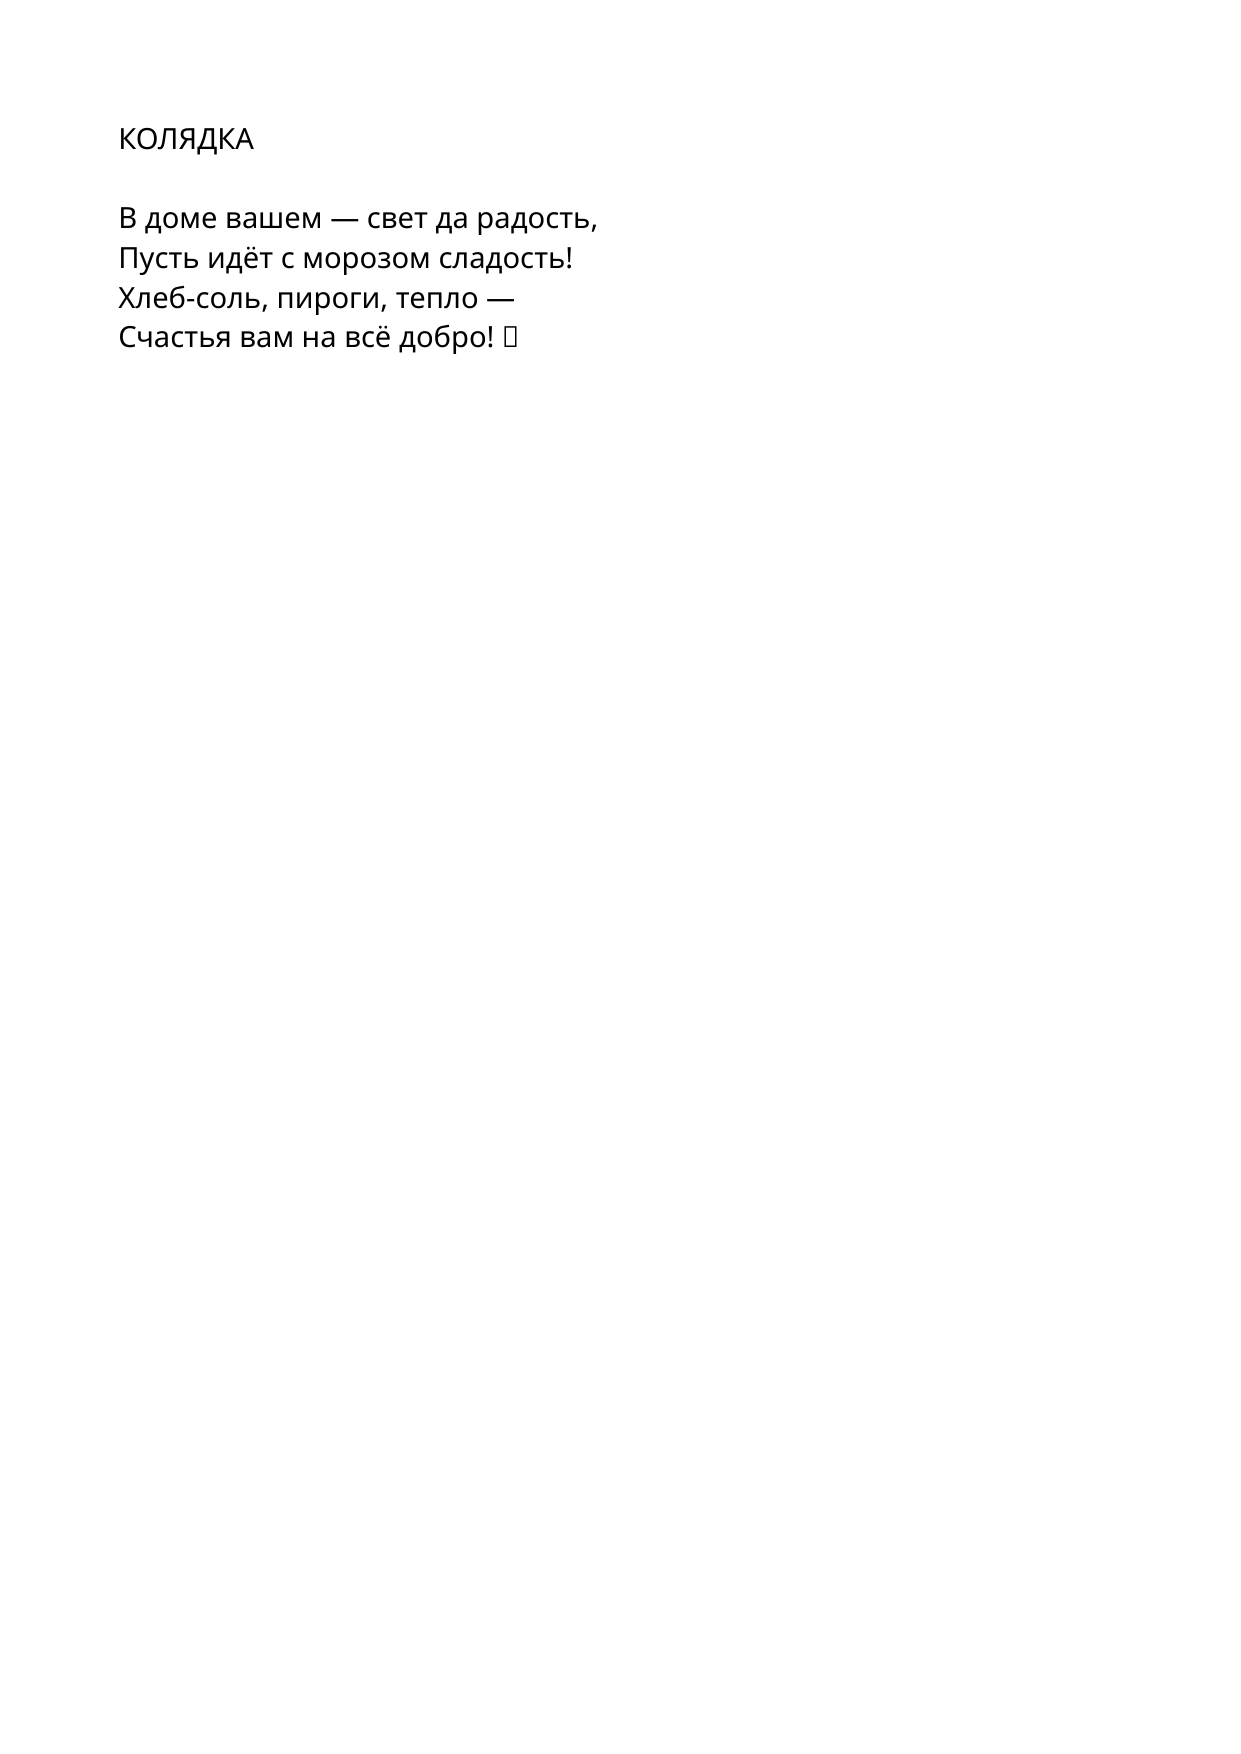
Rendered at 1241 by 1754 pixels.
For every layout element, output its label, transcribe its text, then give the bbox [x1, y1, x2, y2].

text КОЛЯДКА [118, 118, 1181, 158]
text Хлеб-соль, пироги, тепло — [118, 277, 1181, 317]
text Счастья вам на всё добро! 🎄 [118, 317, 1181, 356]
text Пусть идёт с морозом сладость! [118, 237, 1181, 277]
text В доме вашем — свет да радость, [118, 197, 1181, 237]
